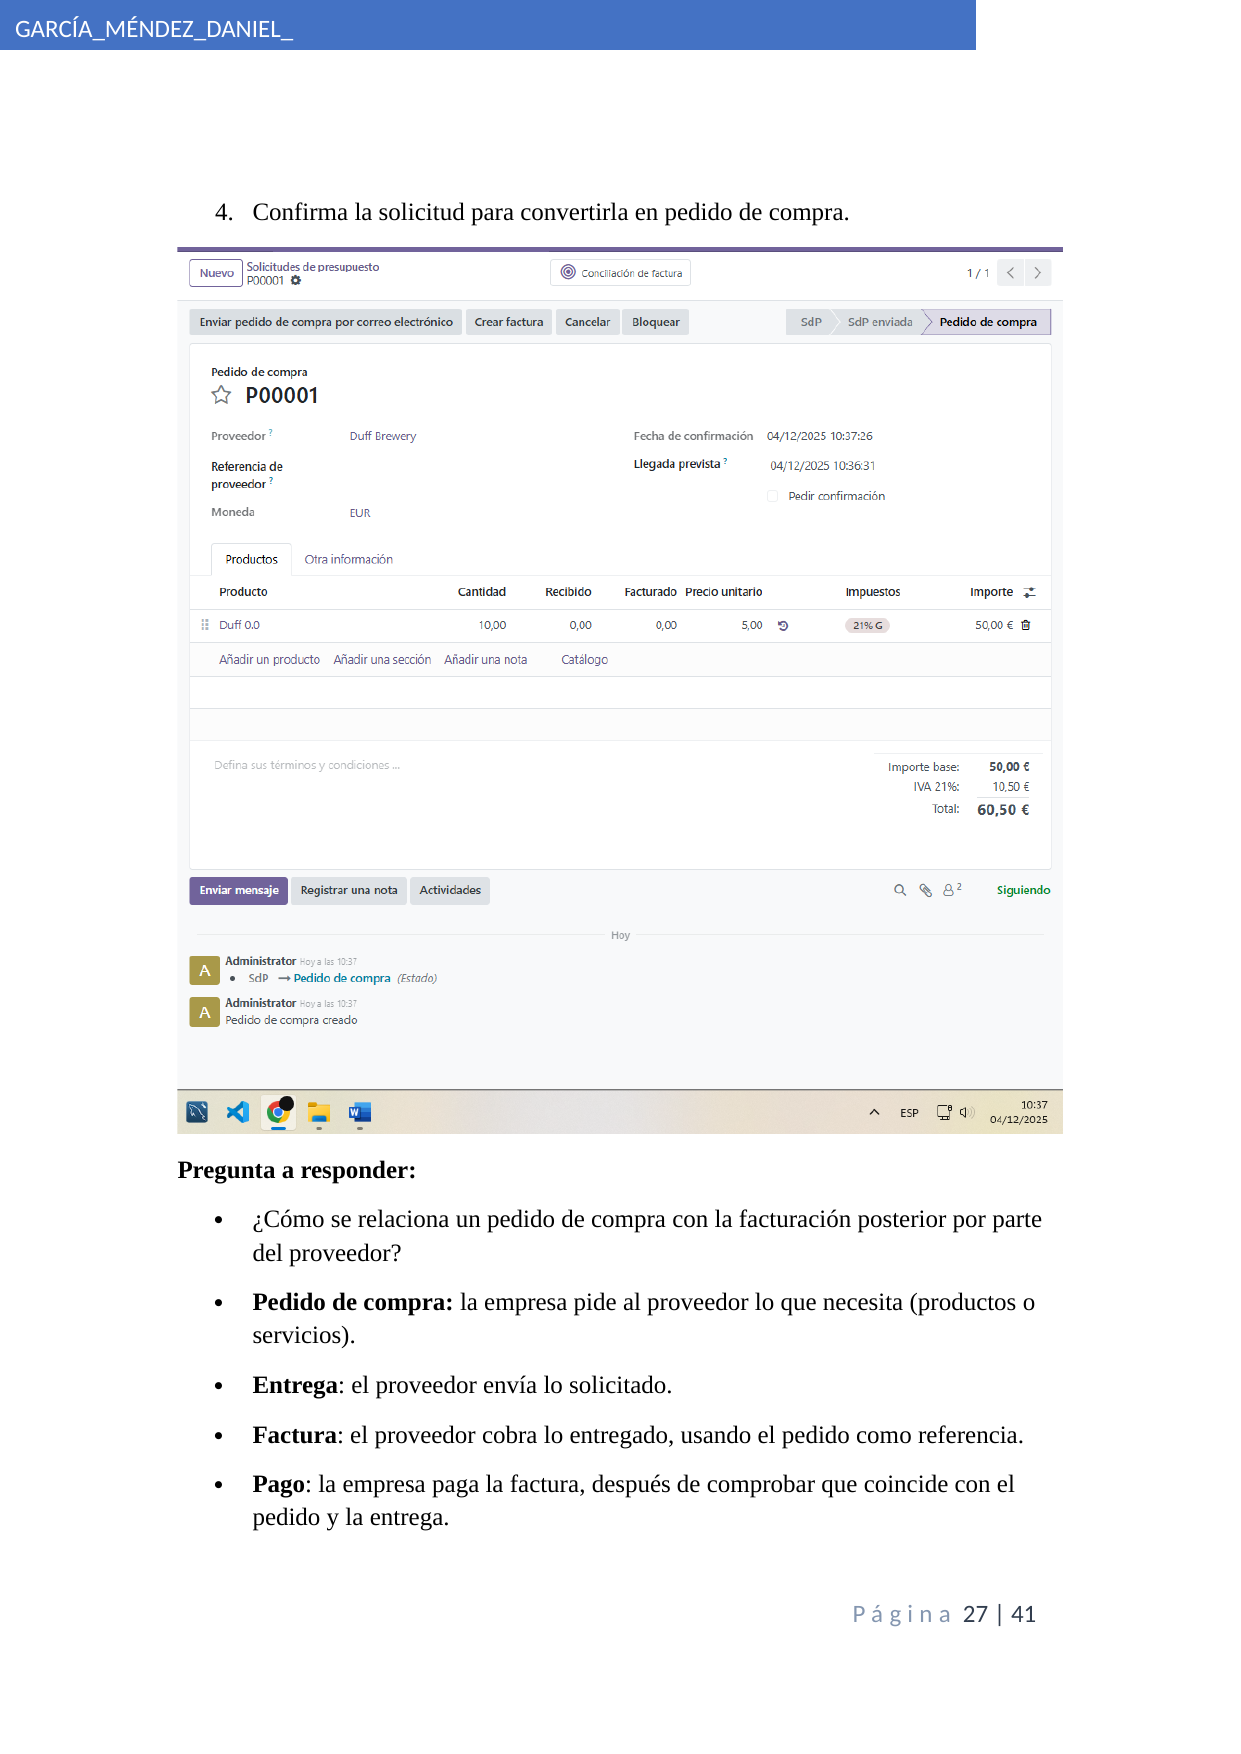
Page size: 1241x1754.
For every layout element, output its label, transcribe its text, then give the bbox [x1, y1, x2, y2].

list Pago: la empresa paga la factura, después de comprobar que coincide con el pedido y la entrega. [215, 1469, 1063, 1531]
list Confirma la solicitud para convertirla en pedido de compra. [215, 197, 1063, 226]
list ¿Cómo se relaciona un pedido de compra con la facturación posterior por parte del proveedor? [215, 1204, 1063, 1266]
list Entrega: el proveedor envía lo solicitado. [215, 1370, 1063, 1399]
list Pedido de compra: la empresa pide al proveedor lo que necesita (productos o servicios). [215, 1287, 1063, 1349]
text Pregunta a responder: [177, 1155, 1063, 1184]
list Factura: el proveedor cobra lo entregado, usando el pedido como referencia. [215, 1420, 1063, 1448]
